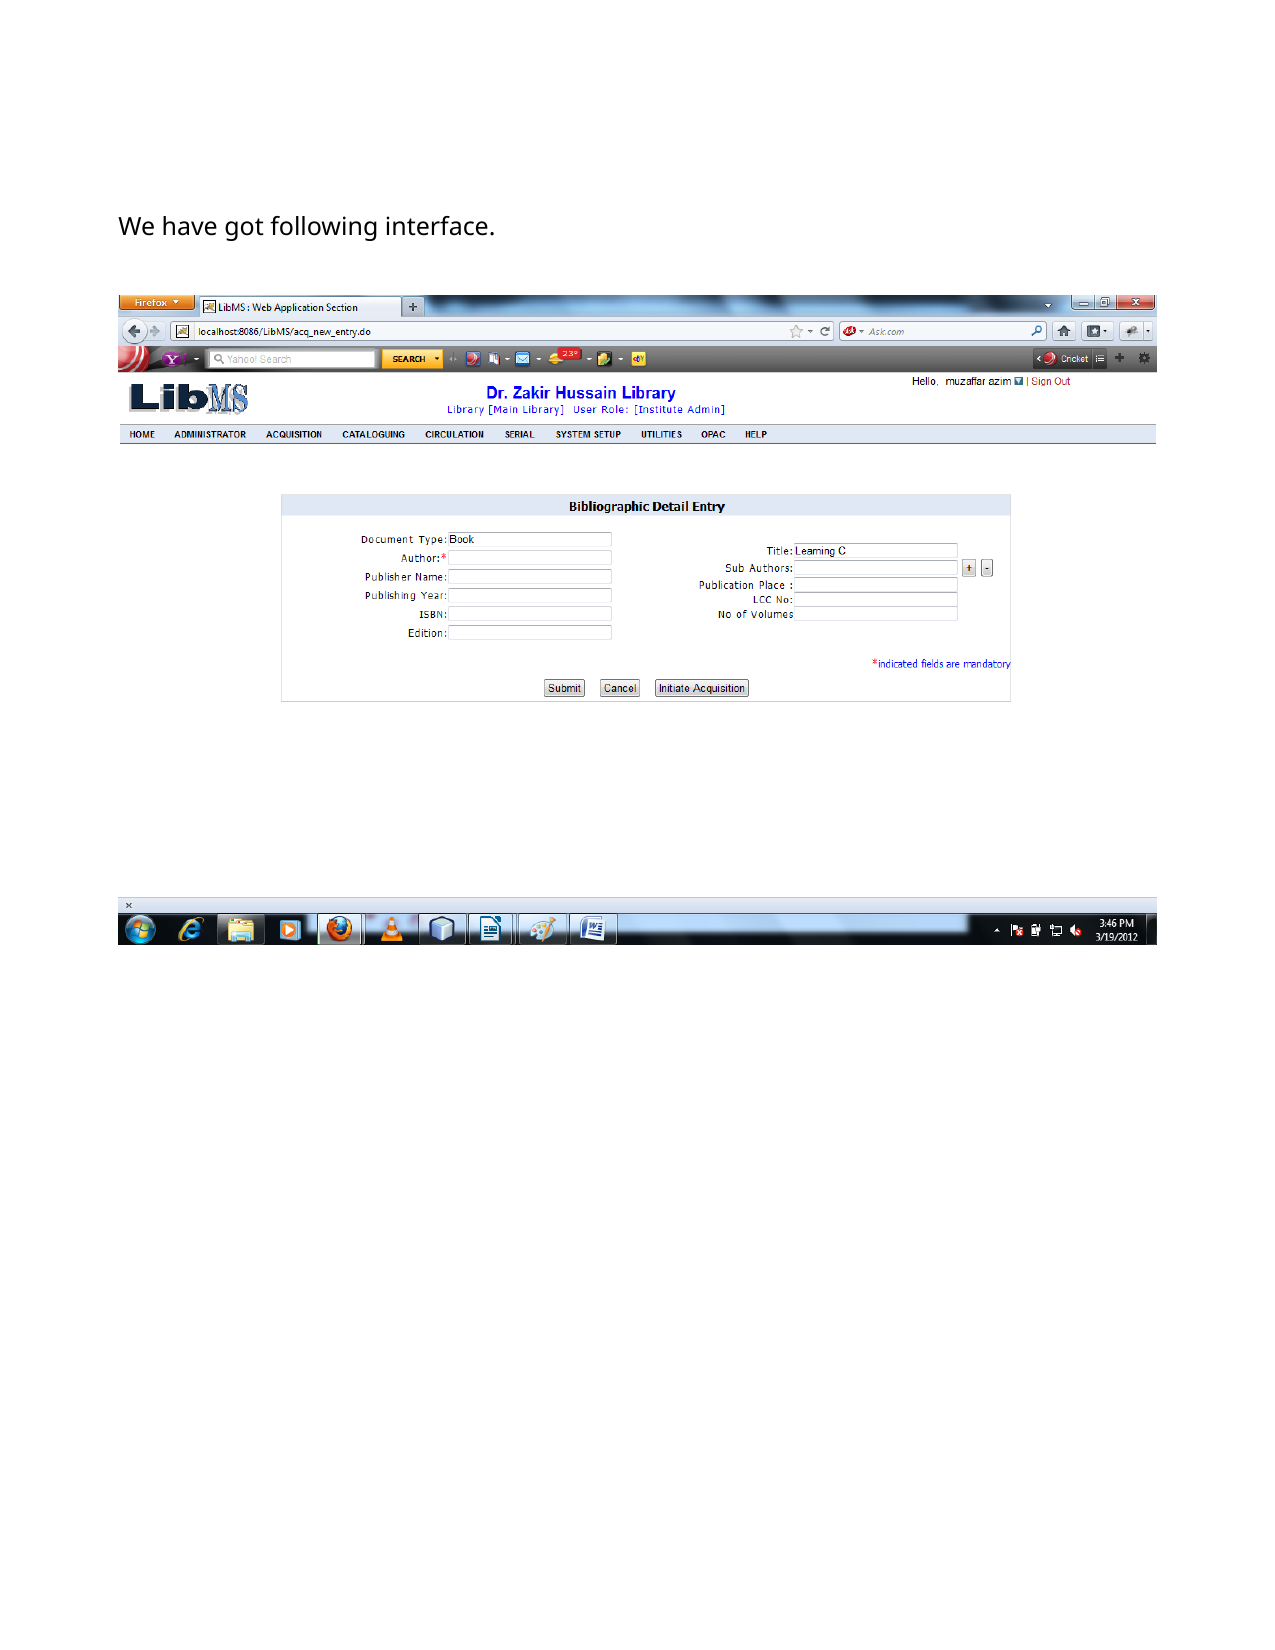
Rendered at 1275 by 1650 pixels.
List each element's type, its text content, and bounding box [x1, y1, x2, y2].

text We have got following interface. [118, 208, 1157, 242]
picture [118, 295, 1157, 945]
